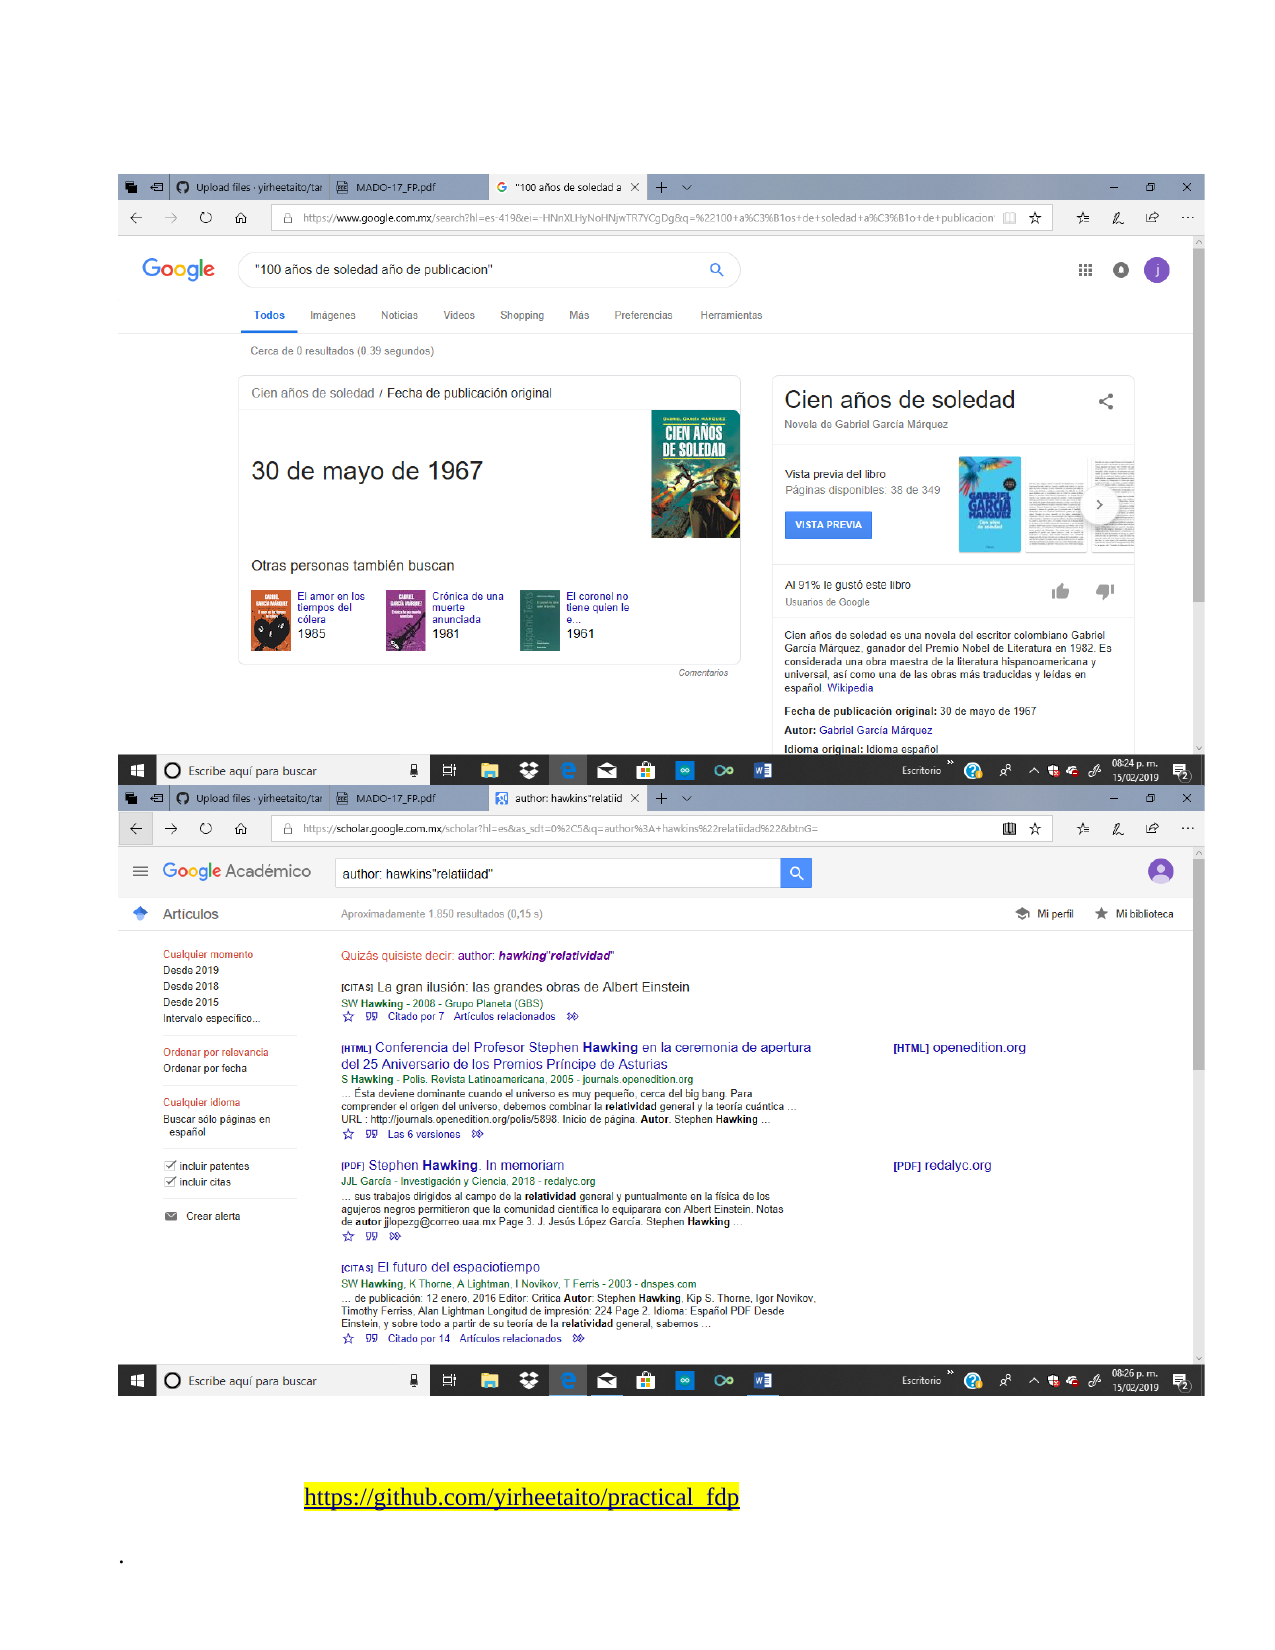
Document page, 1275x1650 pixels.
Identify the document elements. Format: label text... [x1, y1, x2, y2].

text https://github.com/yirheetaito/practical_fdp [118, 1482, 1205, 1511]
text . [118, 1540, 1205, 1568]
